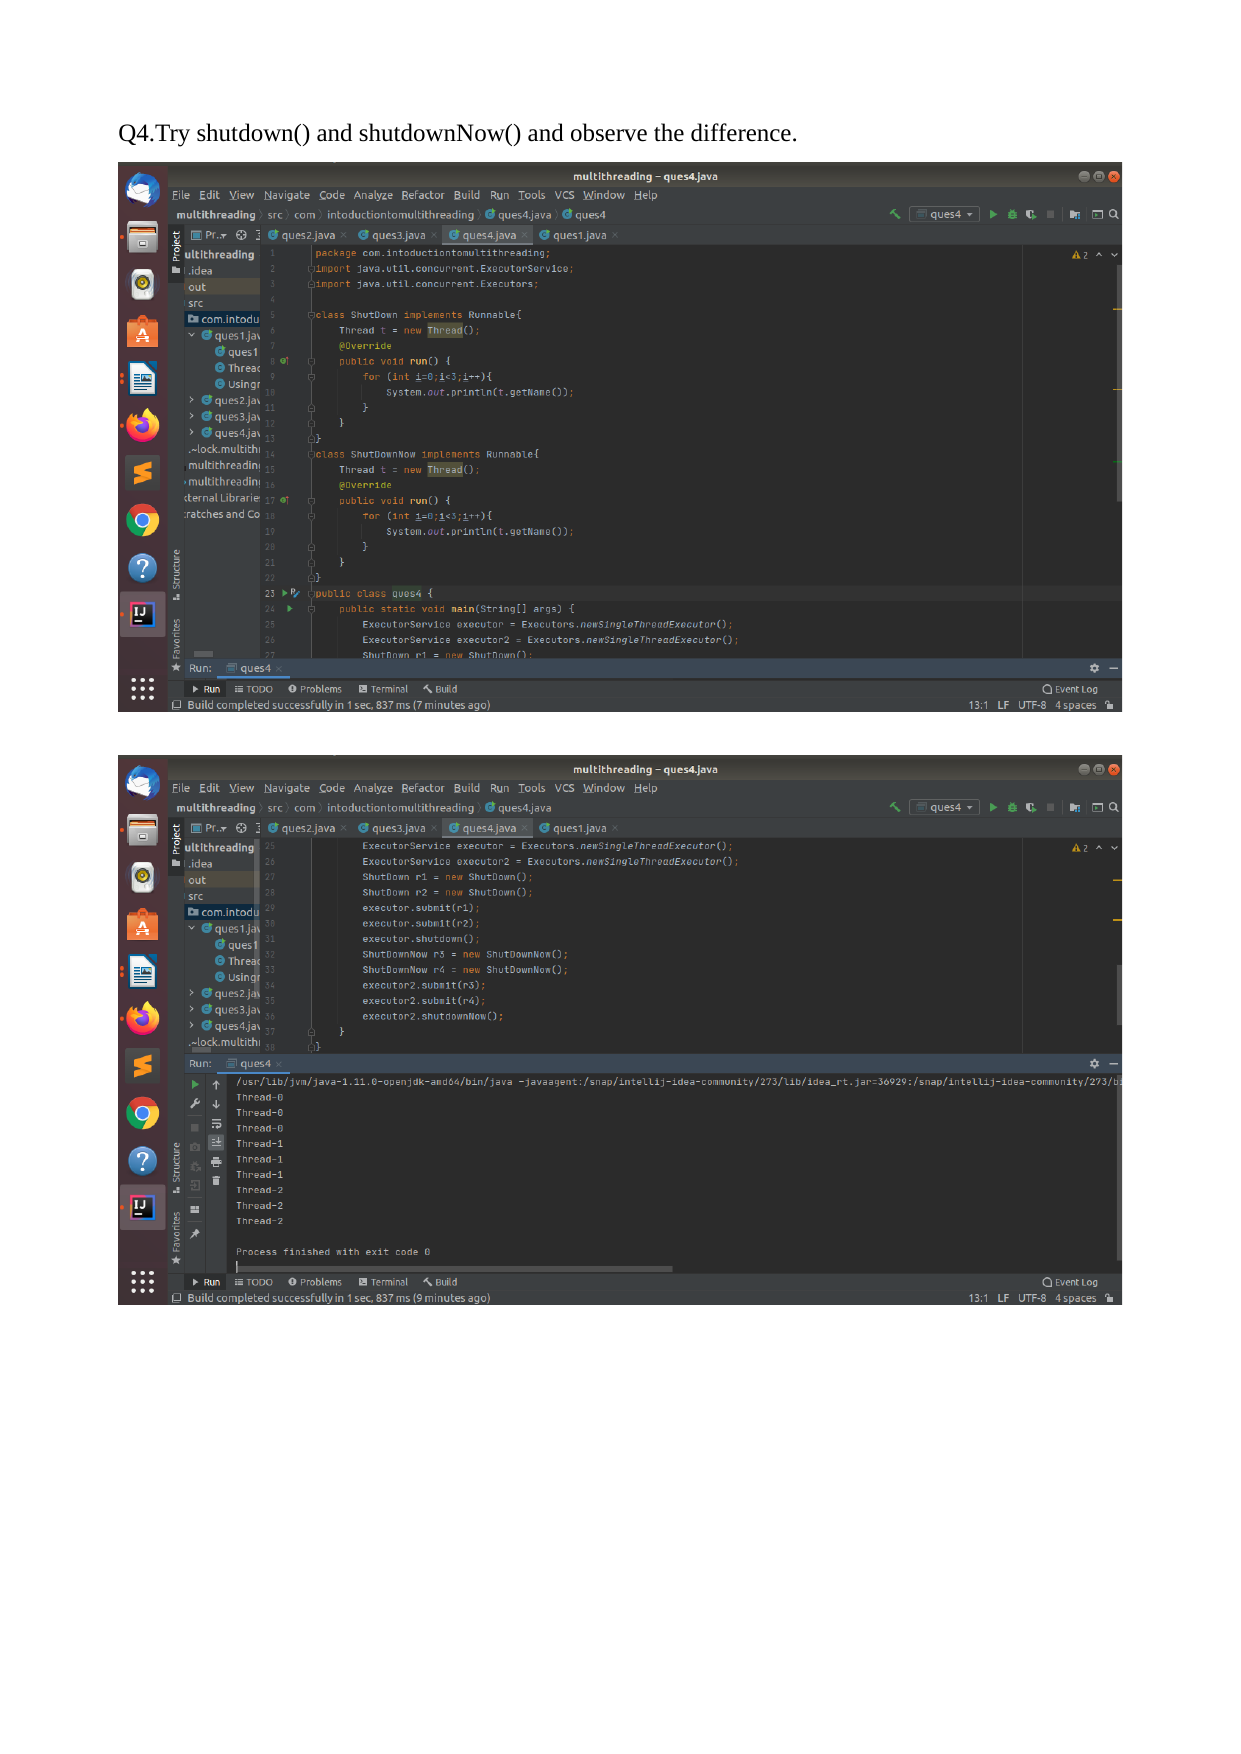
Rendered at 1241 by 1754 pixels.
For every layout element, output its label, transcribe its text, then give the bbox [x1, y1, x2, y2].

picture [118, 162, 1123, 712]
picture [118, 755, 1123, 1305]
text Q4.Try shutdown() and shutdownNow() and observe the difference. [118, 118, 1122, 147]
